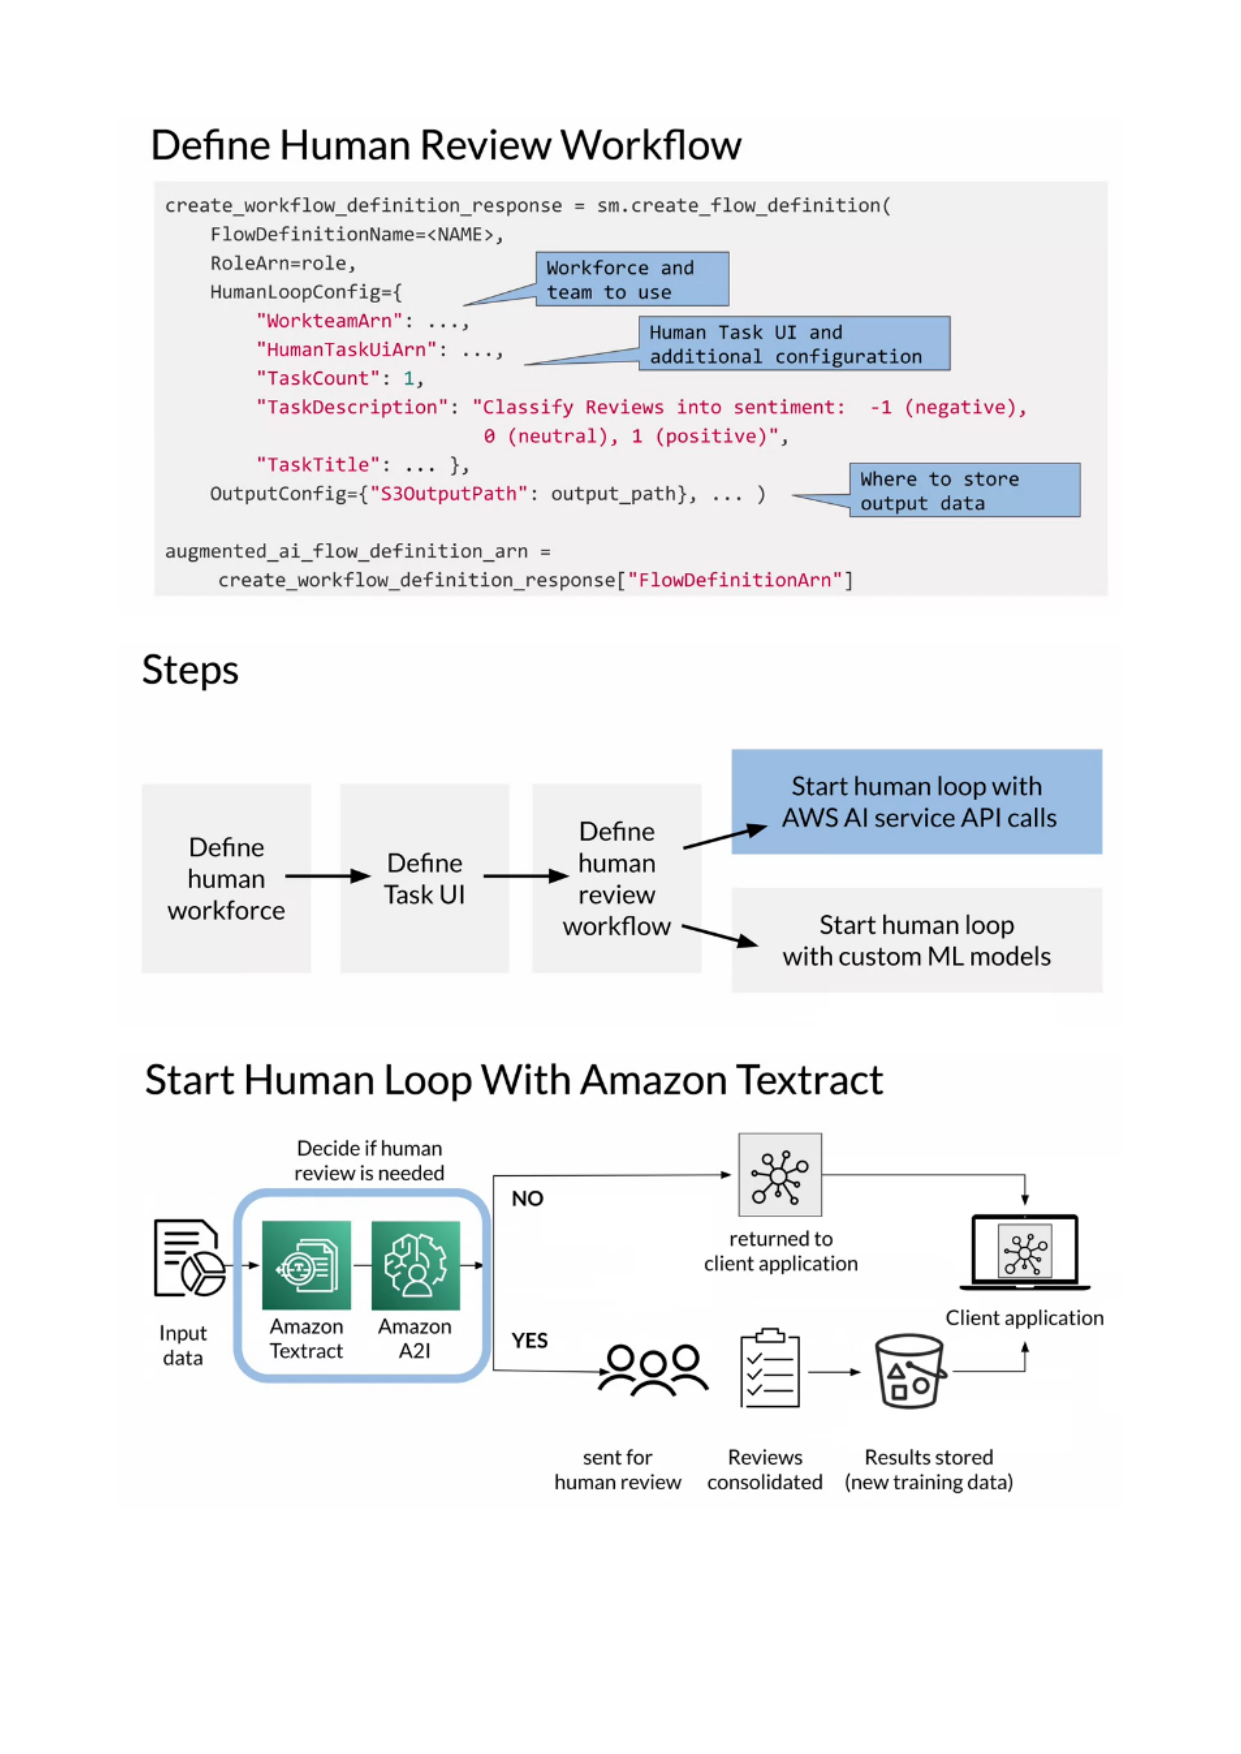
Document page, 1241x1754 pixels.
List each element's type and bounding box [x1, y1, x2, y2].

picture [118, 643, 1123, 1026]
picture [118, 118, 1123, 615]
picture [118, 1054, 1123, 1509]
